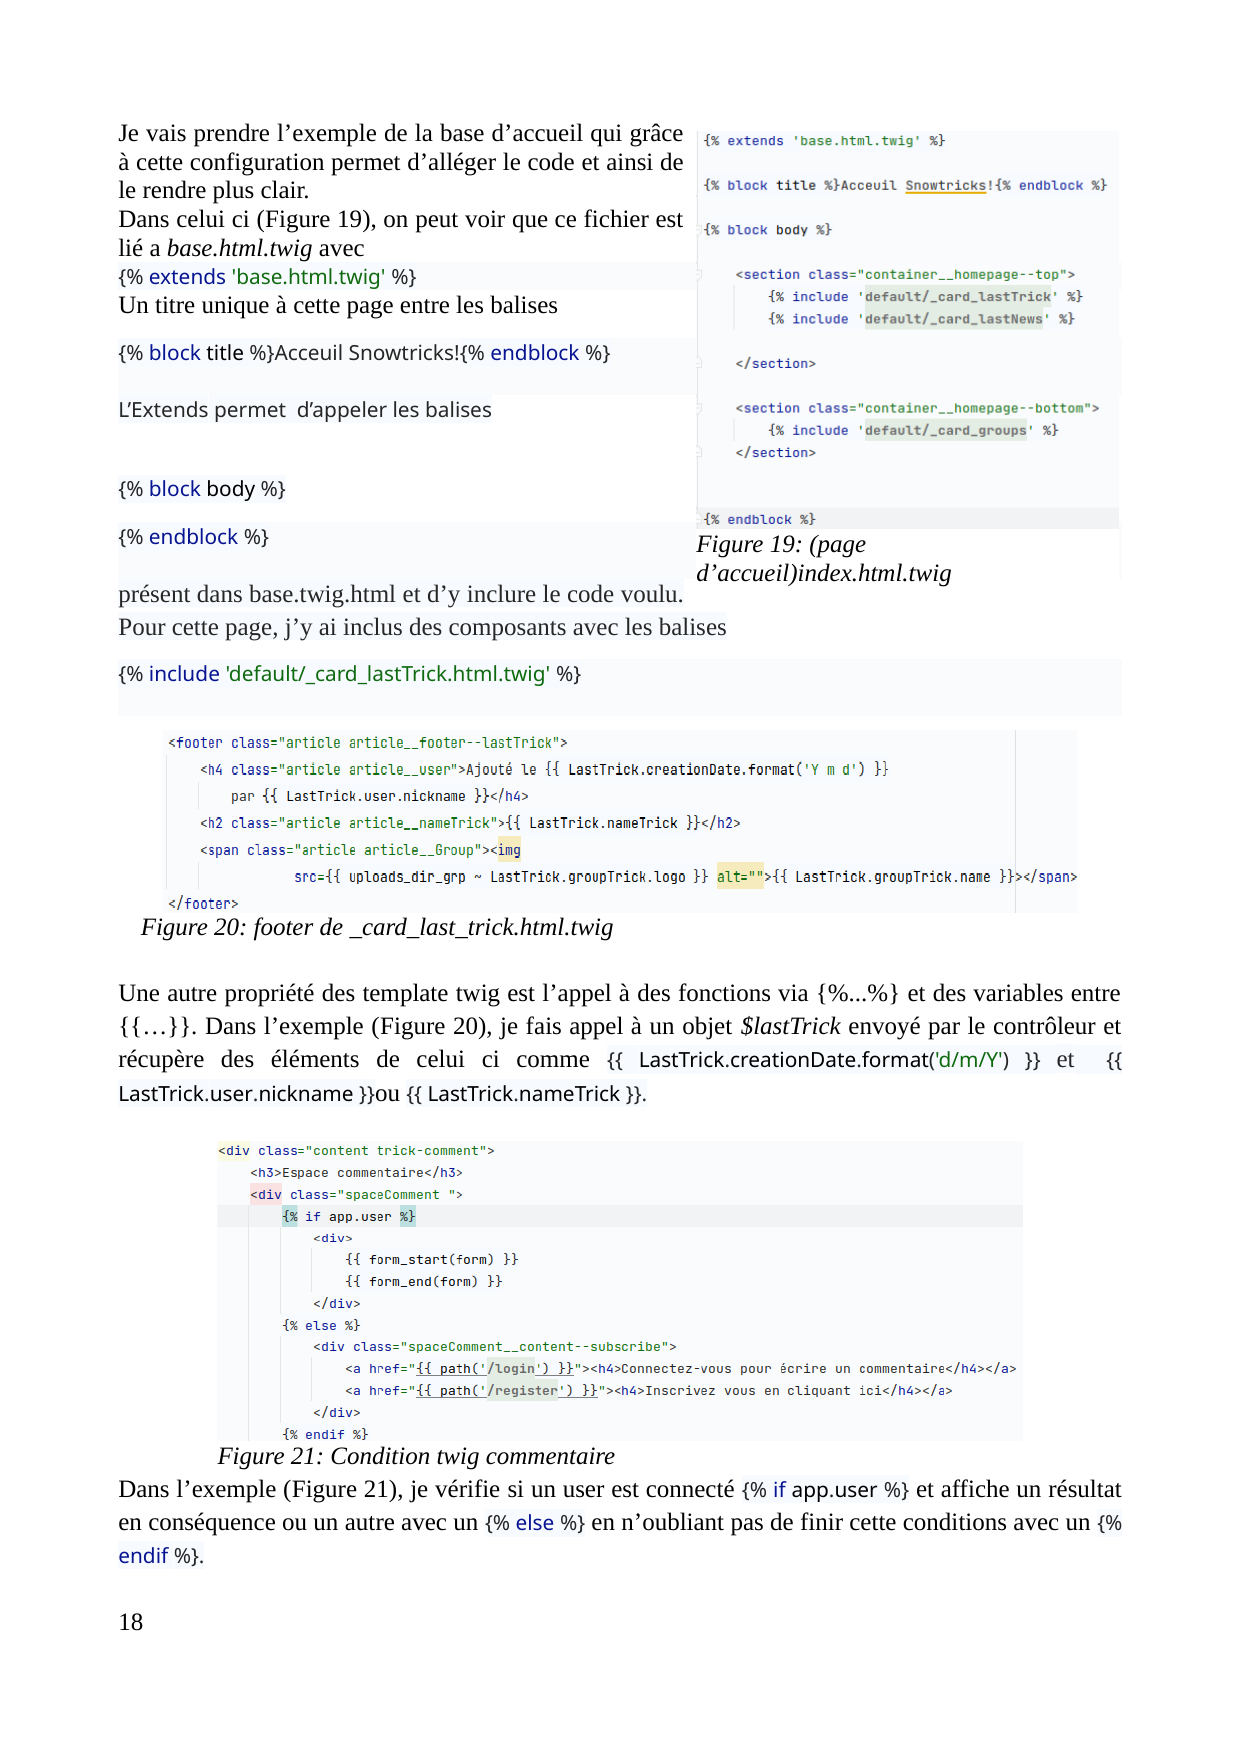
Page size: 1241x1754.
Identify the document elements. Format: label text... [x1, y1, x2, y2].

text Je vais prendre l’exemple de la base d’accueil qui grâce à cette configuration permet d’alléger le code et ainsi de le rendre plus clair. [118, 118, 1122, 204]
text {% block title %}Acceuil Snowtricks!{% endblock %} [118, 338, 696, 366]
text {% endblock %} [118, 522, 696, 550]
text Une autre propriété des template twig est l’appel à des fonctions via {%...%} et des variables entre {{…}}. Dans l’exemple (Figure 20), je fais appel à un objet $lastTrick envoyé par le contrôleur et récupère des éléments de celui ci comme {{ LastTrick.creationDate.format('d/m/Y') }} et {{ LastTrick.user.nickname }}ou {{ LastTrick.nameTrick }}. [118, 716, 1122, 1107]
text Figure 20: footer de _card_last_trick.html.twig [141, 743, 1100, 941]
text Dans celui ci (Figure 19), on peut voir que ce fichier est lié a base.html.twig avec [118, 204, 696, 262]
picture [162, 730, 1078, 913]
text Figure 19: (page d’accueil)index.html.twig [696, 529, 1119, 586]
text présent dans base.twig.html et d’y inclure le code voulu. Pour cette page, j’y ai inclus des composants avec les balises [118, 579, 1122, 640]
text Un titre unique à cette page entre les balises [118, 290, 696, 319]
text Figure 21: Condition twig commentaire [217, 1441, 1023, 1469]
text {% extends 'base.html.twig' %} [118, 262, 696, 290]
text {% block body %} [118, 442, 696, 503]
text Dans l’exemple (Figure 21), je vérifie si un user est connecté {% if app.user %} et affiche un résultat en conséquence ou un autre avec un {% else %} en n’oubliant pas de finir cette conditions avec un {% endif %}. [118, 1126, 1122, 1569]
picture [217, 1141, 1023, 1441]
text L’Extends permet d’appeler les balises [118, 395, 696, 423]
text {% include 'default/_card_lastTrick.html.twig' %} [118, 659, 1122, 688]
picture [696, 131, 1119, 529]
